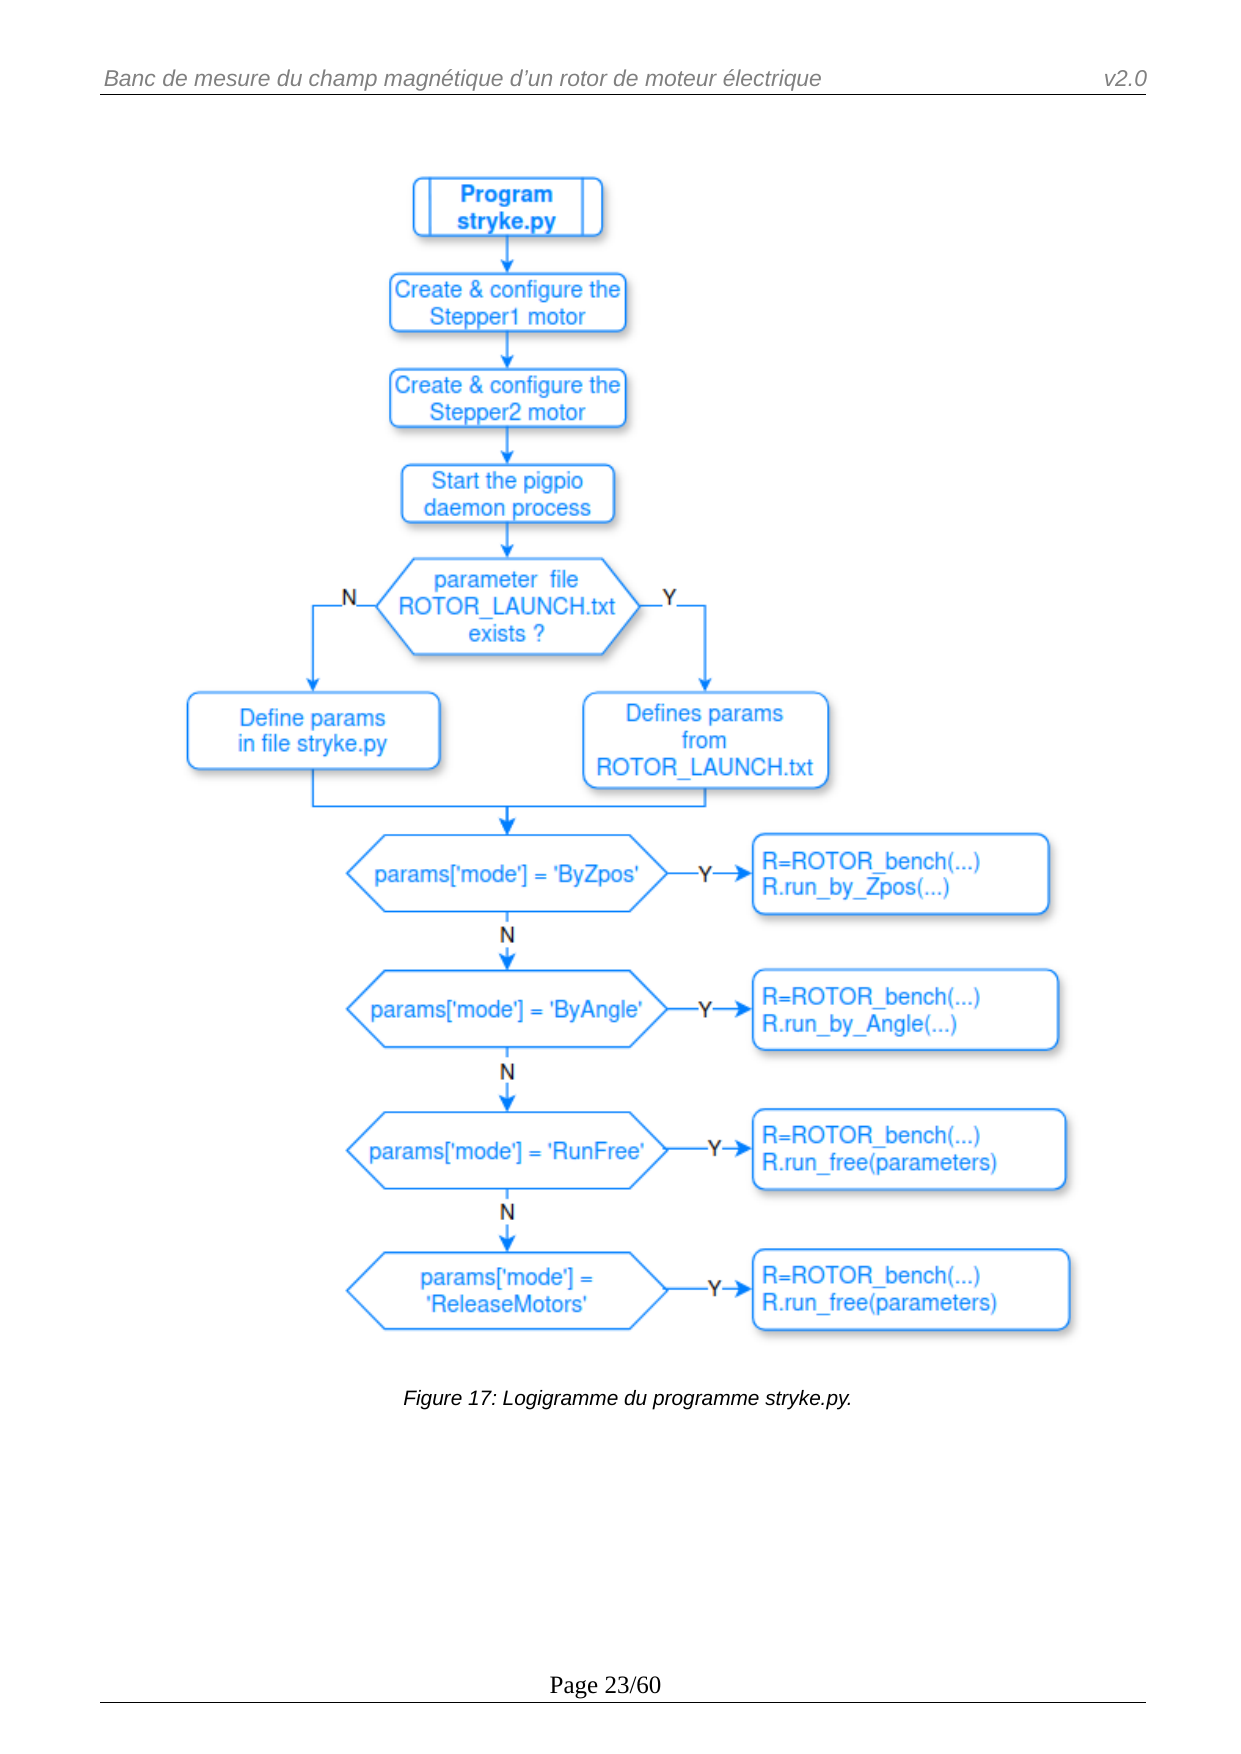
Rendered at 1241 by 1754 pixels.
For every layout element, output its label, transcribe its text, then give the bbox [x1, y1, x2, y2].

picture [176, 165, 1082, 1349]
text Figure 17: Logigramme du programme stryke.py. [117, 1362, 1141, 1409]
